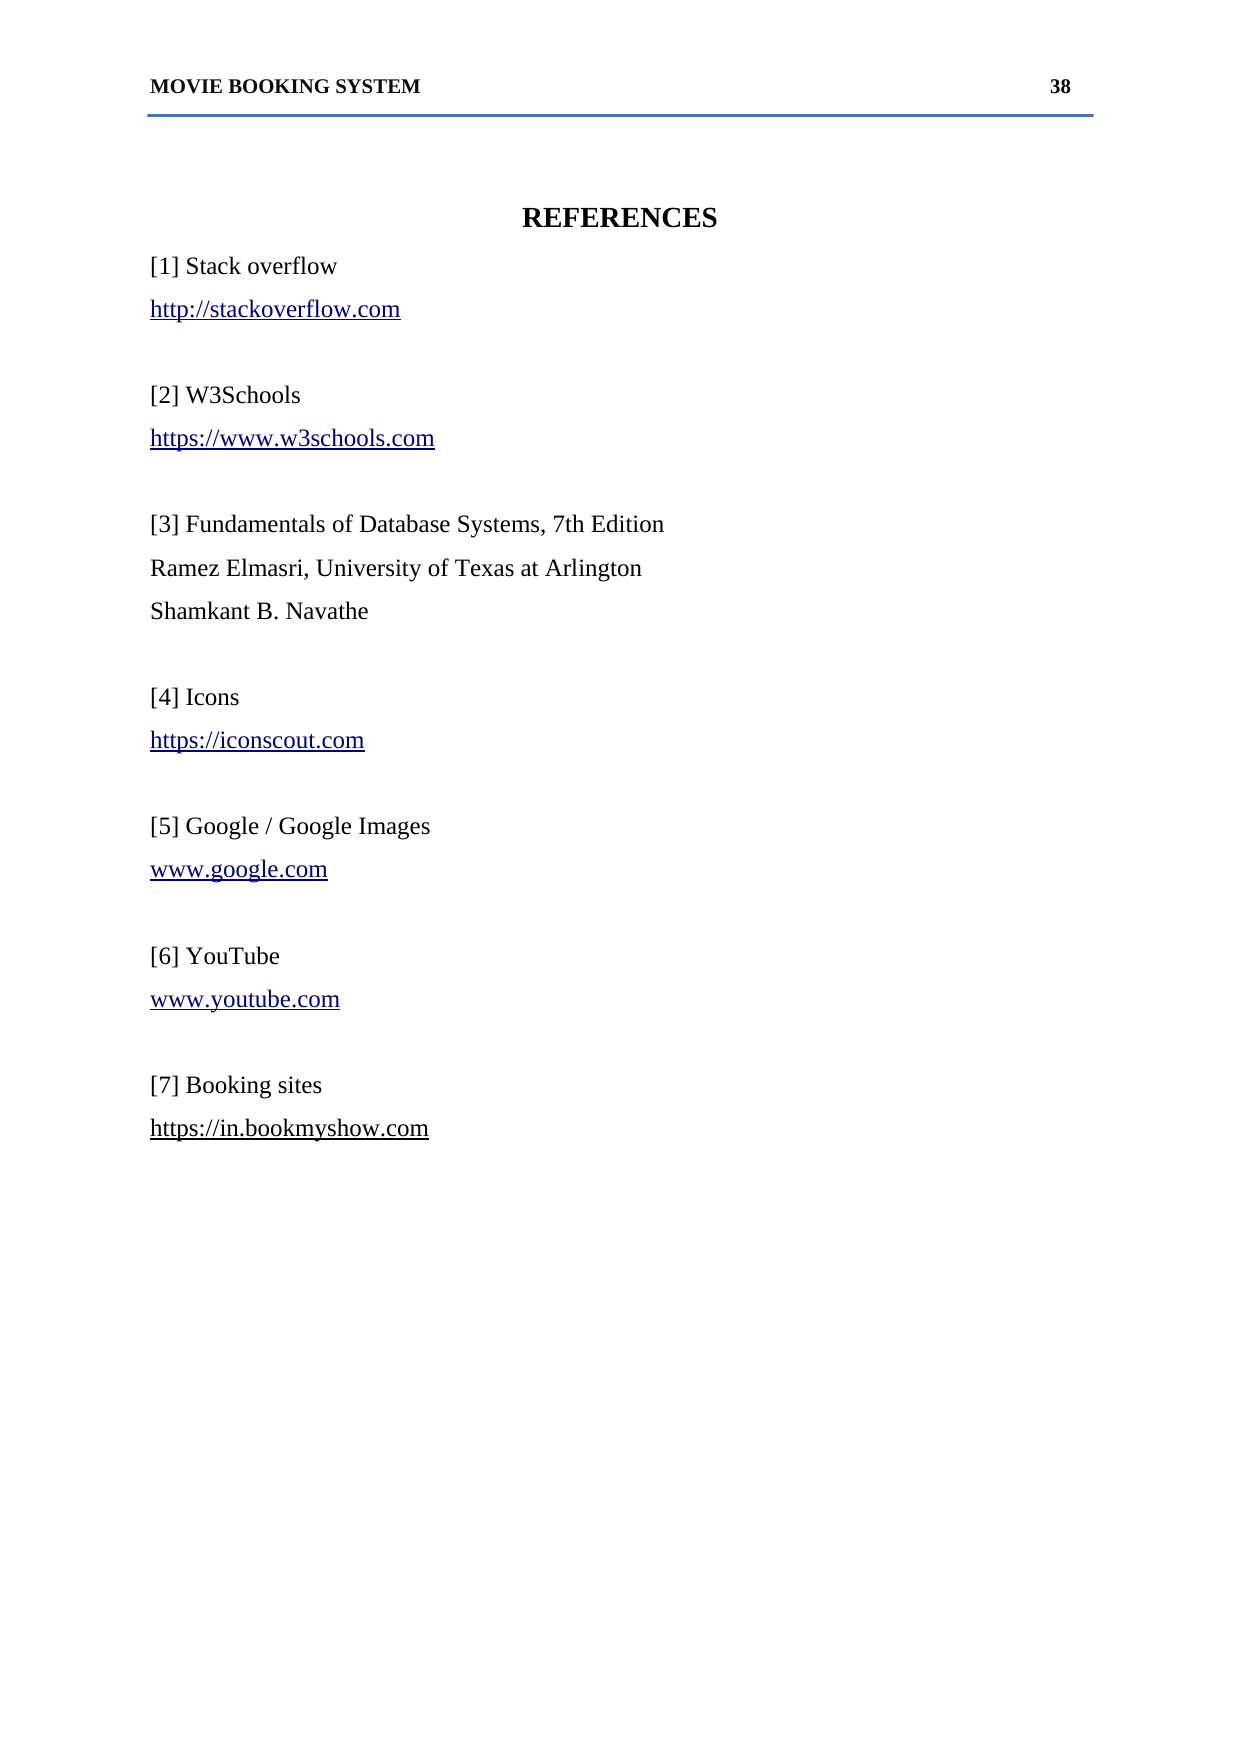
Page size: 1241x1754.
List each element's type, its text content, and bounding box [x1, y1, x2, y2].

text [1] Stack overflow [150, 251, 1089, 279]
text https://in.bookmyshow.com [150, 1113, 1089, 1142]
text [3] Fundamentals of Database Systems, 7th Edition [150, 509, 1089, 538]
text www.youtube.com [150, 984, 1089, 1013]
text REFERENCES [150, 200, 1089, 234]
text https://iconscout.com [150, 725, 1089, 754]
text Ramez Elmasri, University of Texas at Arlington [150, 553, 1089, 581]
text [7] Booking sites [150, 1070, 1089, 1099]
text [4] Icons [150, 682, 1089, 711]
text Shamkant B. Navathe [150, 596, 1089, 624]
text http://stackoverflow.com [150, 294, 1089, 323]
text [6] YouTube [150, 941, 1089, 969]
text [5] Google / Google Images [150, 811, 1089, 840]
text www.google.com [150, 854, 1089, 883]
text https://www.w3schools.com [150, 423, 1089, 452]
text [2] W3Schools [150, 380, 1089, 409]
